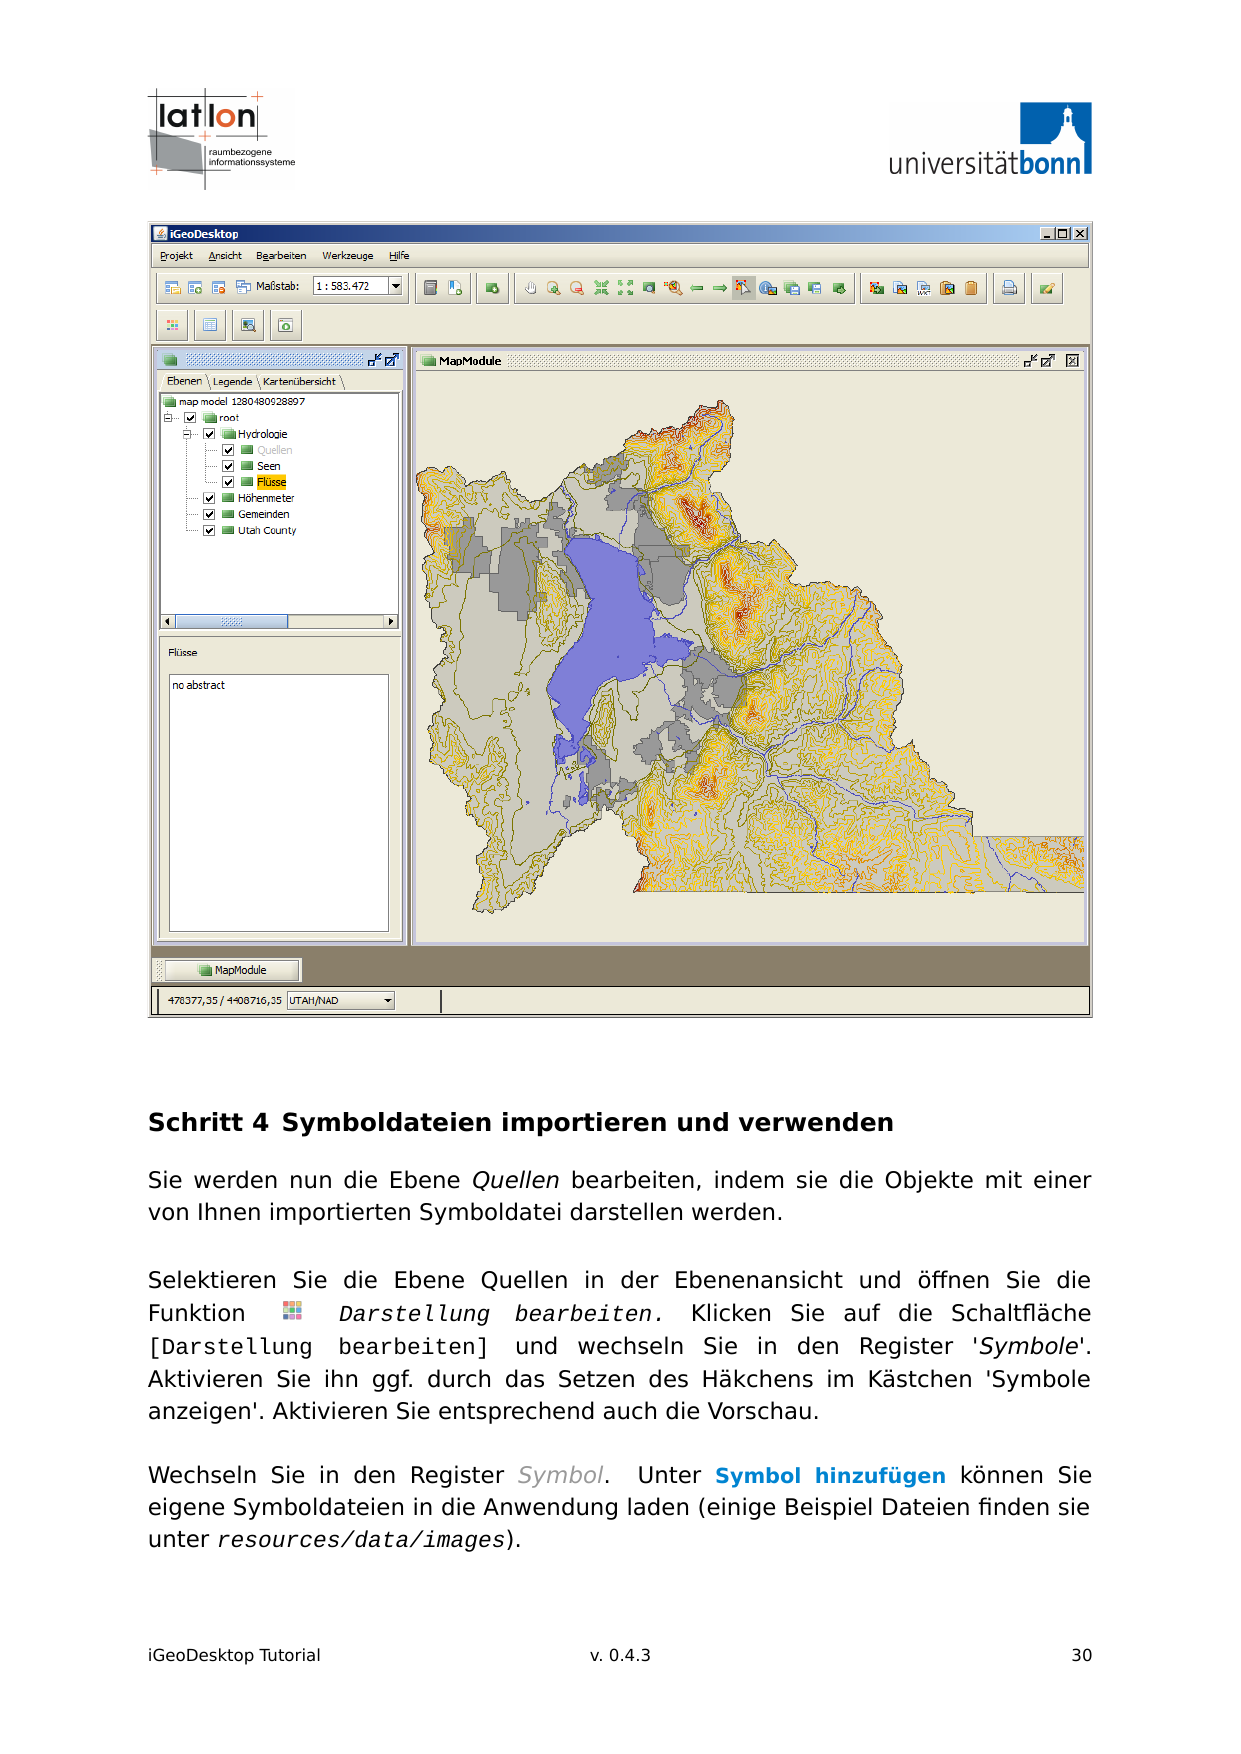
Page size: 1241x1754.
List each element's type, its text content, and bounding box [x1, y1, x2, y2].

text Sie werden nun die Ebene Quellen bearbeiten, indem sie die Objekte mit einer von Ihnen importierten Symboldatei darstellen werden. [148, 1167, 1092, 1226]
picture [889, 102, 1093, 174]
picture [147, 221, 1093, 1018]
text Selektieren Sie die Ebene Quellen in der Ebenenansicht und öffnen Sie die Funktion Darstellung bearbeiten. Klicken Sie auf die Schaltfläche [Darstellung bearbeiten] und wechseln Sie in den Register 'Symbole'. Aktivieren Sie ihn ggf. durch das Setzen des Häkchens im Kästchen 'Symbole anzeigen'. Aktivieren Sie entsprechend auch die Vorschau. Wechseln Sie in den Register Symbol. Unter Symbol hinzufügen können Sie eigene Symboldateien in die Anwendung laden (einige Beispiel Dateien finden sie unter resources/data/images). [148, 1268, 1092, 1554]
picture [282, 1300, 303, 1321]
subtitle Symboldateien importieren und verwenden [148, 1108, 1092, 1137]
picture [147, 88, 295, 190]
